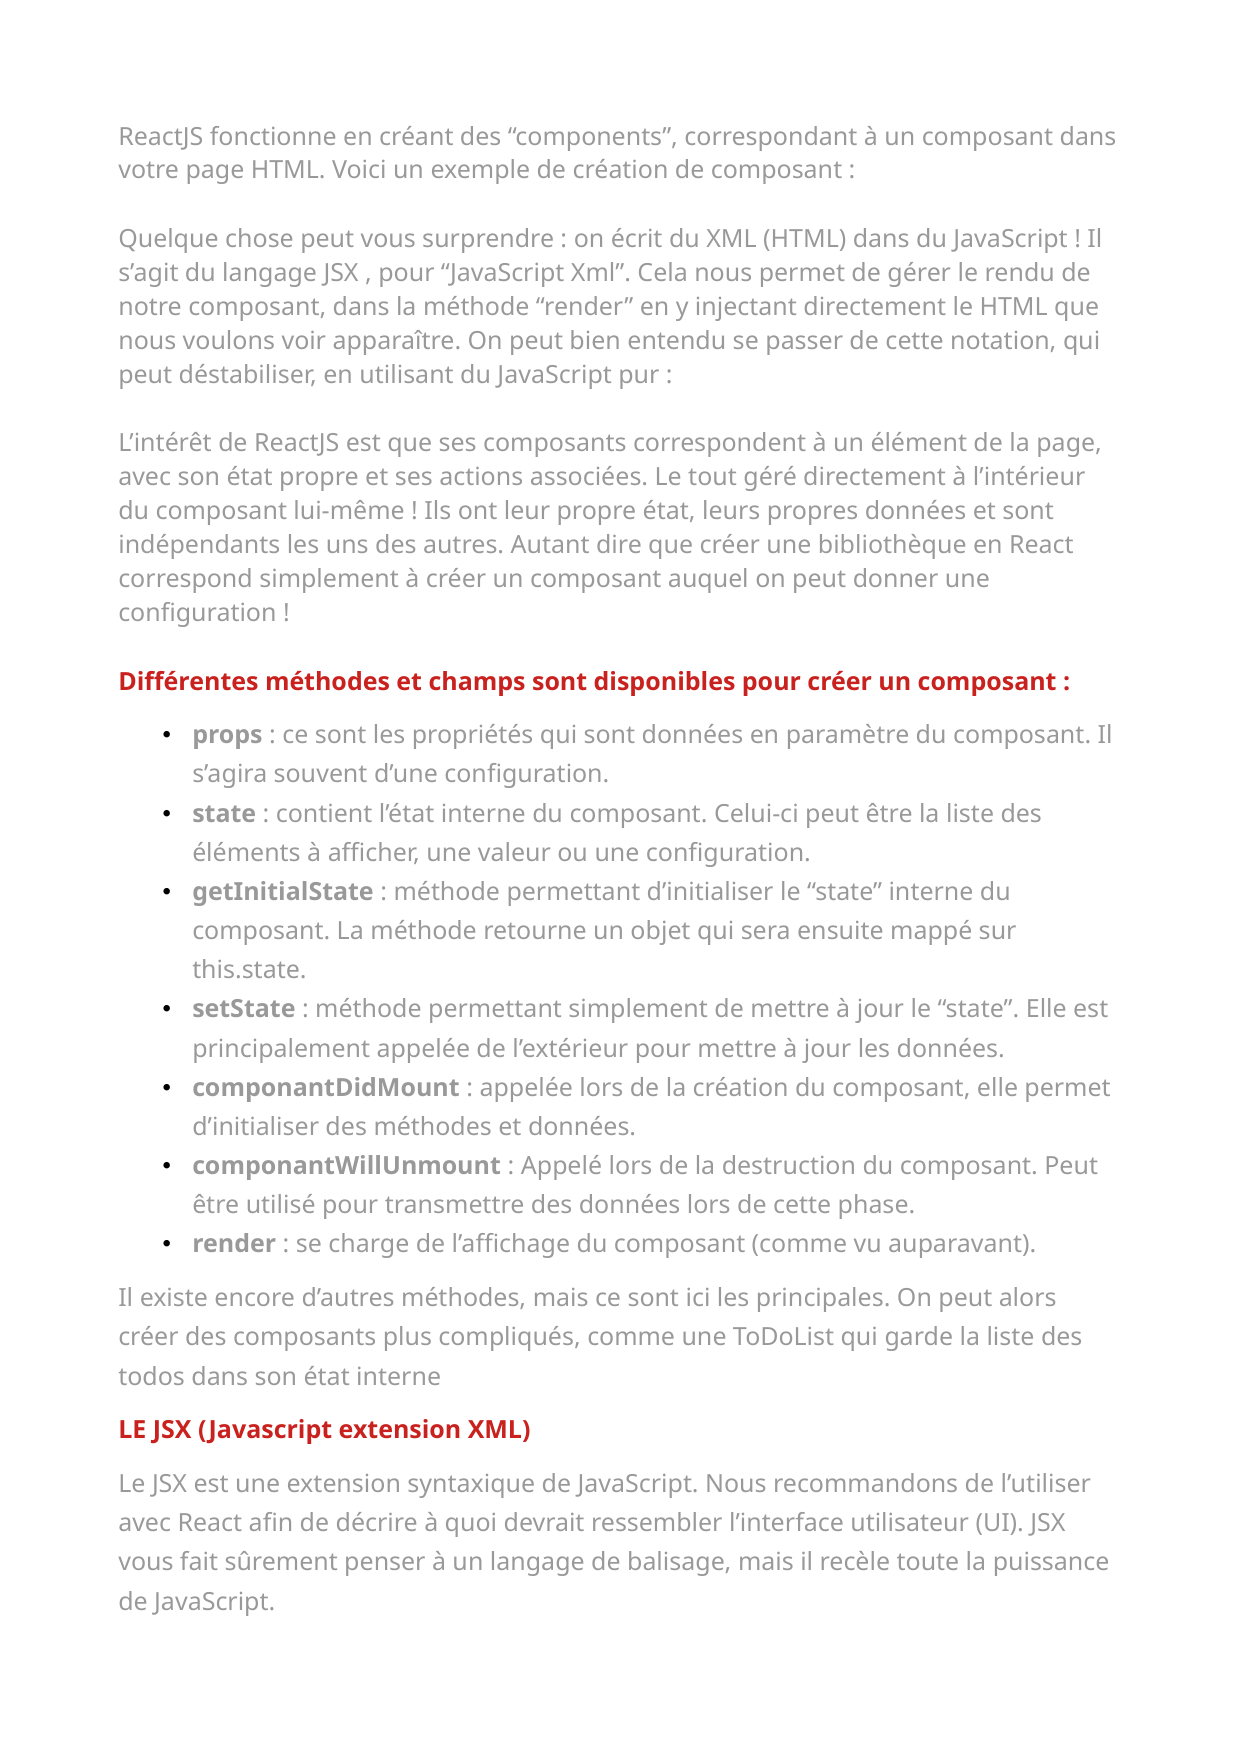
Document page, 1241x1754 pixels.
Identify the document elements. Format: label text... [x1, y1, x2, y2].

list componantDidMount : appelée lors de la création du composant, elle permet d’initialiser des méthodes et données. [162, 1069, 1122, 1143]
list setState : méthode permettant simplement de mettre à jour le “state”. Elle est principalement appelée de l’extérieur pour mettre à jour les données. [162, 991, 1122, 1064]
list componantWillUnmount : Appelé lors de la destruction du composant. Peut être utilisé pour transmettre des données lors de cette phase. [162, 1148, 1122, 1221]
list render : se charge de l’affichage du composant (comme vu auparavant). [162, 1226, 1122, 1260]
text ReactJS fonctionne en créant des “components”, correspondant à un composant dans votre page HTML. Voici un exemple de création de composant : [118, 118, 1122, 186]
text Différentes méthodes et champs sont disponibles pour créer un composant : [118, 663, 1122, 697]
list props : ce sont les propriétés qui sont données en paramètre du composant. Il s’agira souvent d’une configuration. [162, 717, 1122, 790]
list state : contient l’état interne du composant. Celui-ci peut être la liste des éléments à afficher, une valeur ou une configuration. [162, 795, 1122, 868]
text L’intérêt de ReactJS est que ses composants correspondent à un élément de la page, avec son état propre et ses actions associées. Le tout géré directement à l’intérieur du composant lui-même ! Ils ont leur propre état, leurs propres données et sont indépendants les uns des autres. Autant dire que créer une bibliothèque en React correspond simplement à créer un composant auquel on peut donner une configuration ! [118, 425, 1122, 629]
text LE JSX (Javascript extension XML) [118, 1412, 1122, 1446]
text Quelque chose peut vous surprendre : on écrit du XML (HTML) dans du JavaScript ! Il s’agit du langage JSX , pour “JavaScript Xml”. Cela nous permet de gérer le rendu de notre composant, dans la méthode “render” en y injectant directement le HTML que nous voulons voir apparaître. On peut bien entendu se passer de cette notation, qui peut déstabiliser, en utilisant du JavaScript pur : [118, 220, 1122, 391]
list getInitialState : méthode permettant d’initialiser le “state” interne du composant. La méthode retourne un objet qui sera ensuite mappé sur this.state. [162, 873, 1122, 986]
text Il existe encore d’autres méthodes, mais ce sont ici les principales. On peut alors créer des composants plus compliqués, comme une ToDoList qui garde la liste des todos dans son état interne [118, 1280, 1122, 1392]
text Le JSX est une extension syntaxique de JavaScript. Nous recommandons de l’utiliser avec React afin de décrire à quoi devrait ressembler l’interface utilisateur (UI). JSX vous fait sûrement penser à un langage de balisage, mais il recèle toute la puissance de JavaScript. [118, 1466, 1122, 1617]
